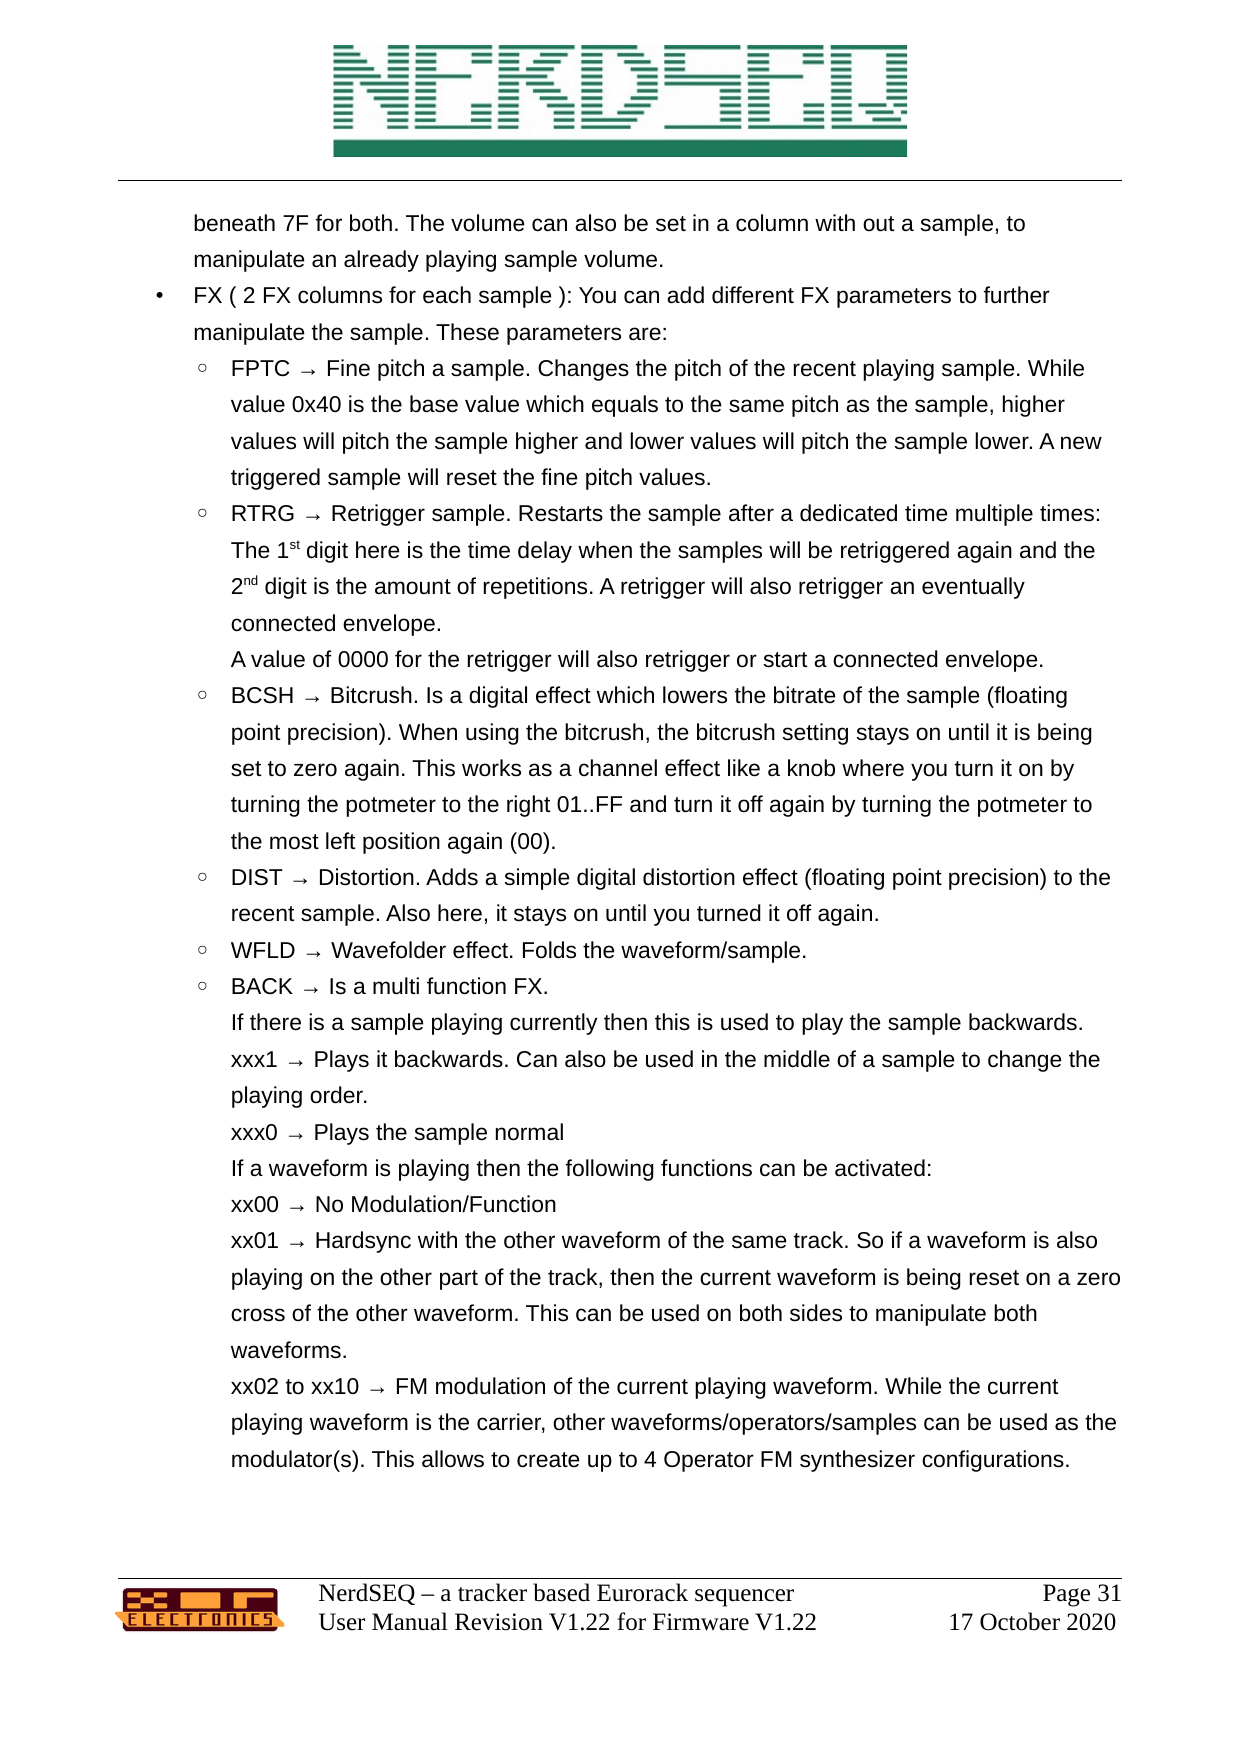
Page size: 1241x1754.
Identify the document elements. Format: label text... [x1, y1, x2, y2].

list DIST → Distortion. Adds a simple digital distortion effect (floating point precision) to the recent sample. Also here, it stays on until you turned it off again. [193, 864, 1122, 927]
list FX ( 2 FX columns for each sample ): You can add different FX parameters to further manipulate the sample. These parameters are: [156, 282, 1122, 345]
list xx00 → No Modulation/Function [193, 1191, 1122, 1217]
list xx01 → Hardsync with the other waveform of the same track. So if a waveform is also playing on the other part of the track, then the current waveform is being reset on a zero cross of the other waveform. This can be used on both sides to manipulate both waveforms. [193, 1227, 1122, 1363]
list If a waveform is playing then the following functions can be activated: [193, 1155, 1122, 1181]
list xx02 to xx10 → FM modulation of the current playing waveform. While the current playing waveform is the carrier, other waveforms/operators/samples can be used as the modulator(s). This allows to create up to 4 Operator FM synthesizer configurations. [193, 1373, 1122, 1472]
list beneath 7F for both. The volume can also be set in a column with out a sample, to manipulate an already playing sample volume. [156, 209, 1122, 272]
list FPTC → Fine pitch a sample. Changes the pitch of the recent playing sample. While value 0x40 is the base value which equals to the same pitch as the sample, higher values will pitch the sample higher and lower values will pitch the sample lower. A new triggered sample will reset the fine pitch values. [193, 355, 1122, 490]
list BCSH → Bitcrush. Is a digital effect which lowers the bitrate of the sample (floating point precision). When using the bitcrush, the bitcrush setting stays on until it is being set to zero again. This works as a channel effect like a knob where you turn it on by turning the potmeter to the right 01..FF and turn it off again by turning the potmeter to the most left position again (00). [193, 682, 1122, 854]
list WFLD → Wavefolder effect. Folds the waveform/sample. [193, 937, 1122, 963]
list xxx1 → Plays it backwards. Can also be used in the middle of a sample to change the playing order. [193, 1046, 1122, 1108]
picture [115, 1584, 285, 1634]
list A value of 0000 for the retrigger will also retrigger or start a connected envelope. [193, 646, 1122, 672]
list BACK → Is a multi function FX. If there is a sample playing currently then this is used to play the sample backwards. [193, 973, 1122, 1036]
list The 1st digit here is the time delay when the samples will be retriggered again and the 2nd digit is the amount of repetitions. A retrigger will also retrigger an eventually connected envelope. [193, 537, 1122, 636]
list xxx0 → Plays the sample normal [193, 1118, 1122, 1145]
picture [333, 45, 908, 157]
list RTRG → Retrigger sample. Restarts the sample after a dedicated time multiple times: [193, 500, 1122, 527]
